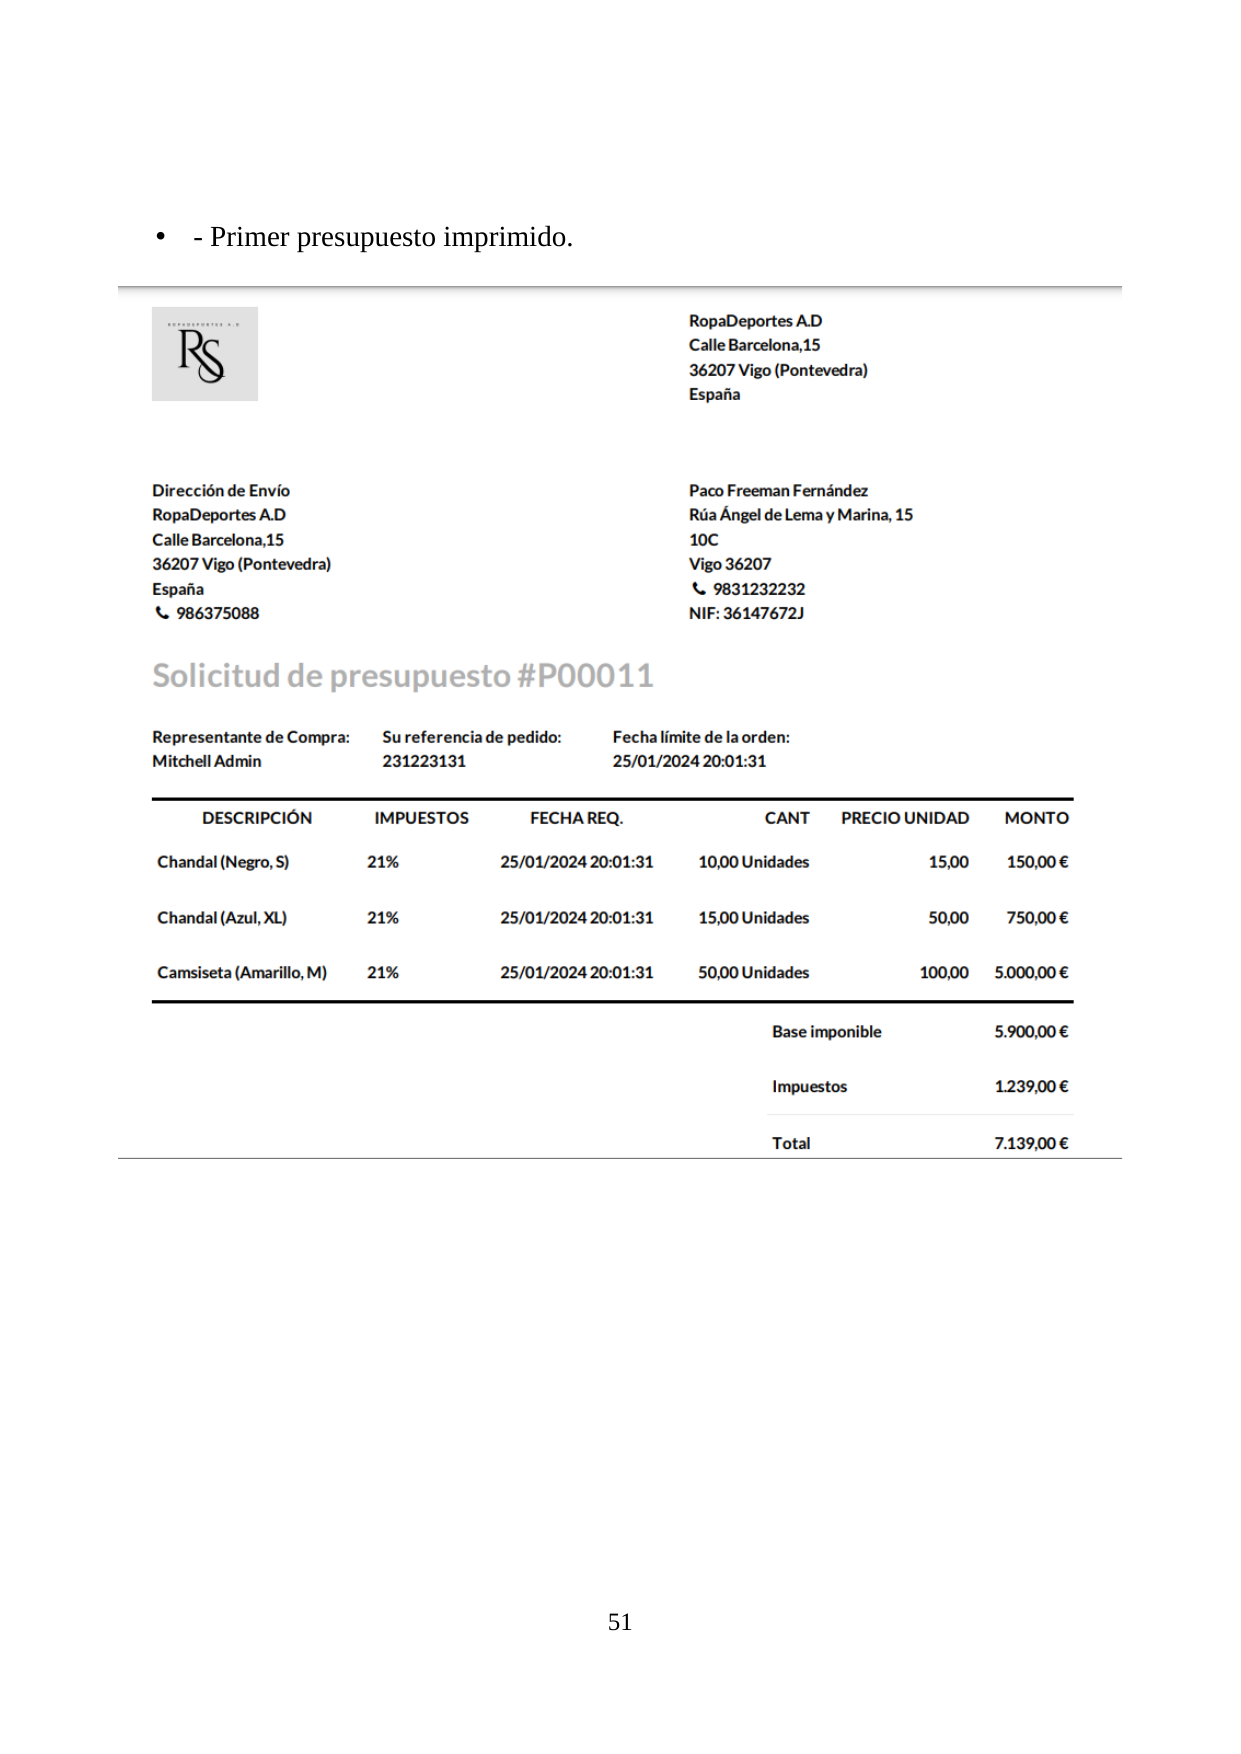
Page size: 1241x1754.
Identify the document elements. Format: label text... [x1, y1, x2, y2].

picture [118, 286, 1123, 1159]
list - Primer presupuesto imprimido. [156, 219, 1122, 252]
